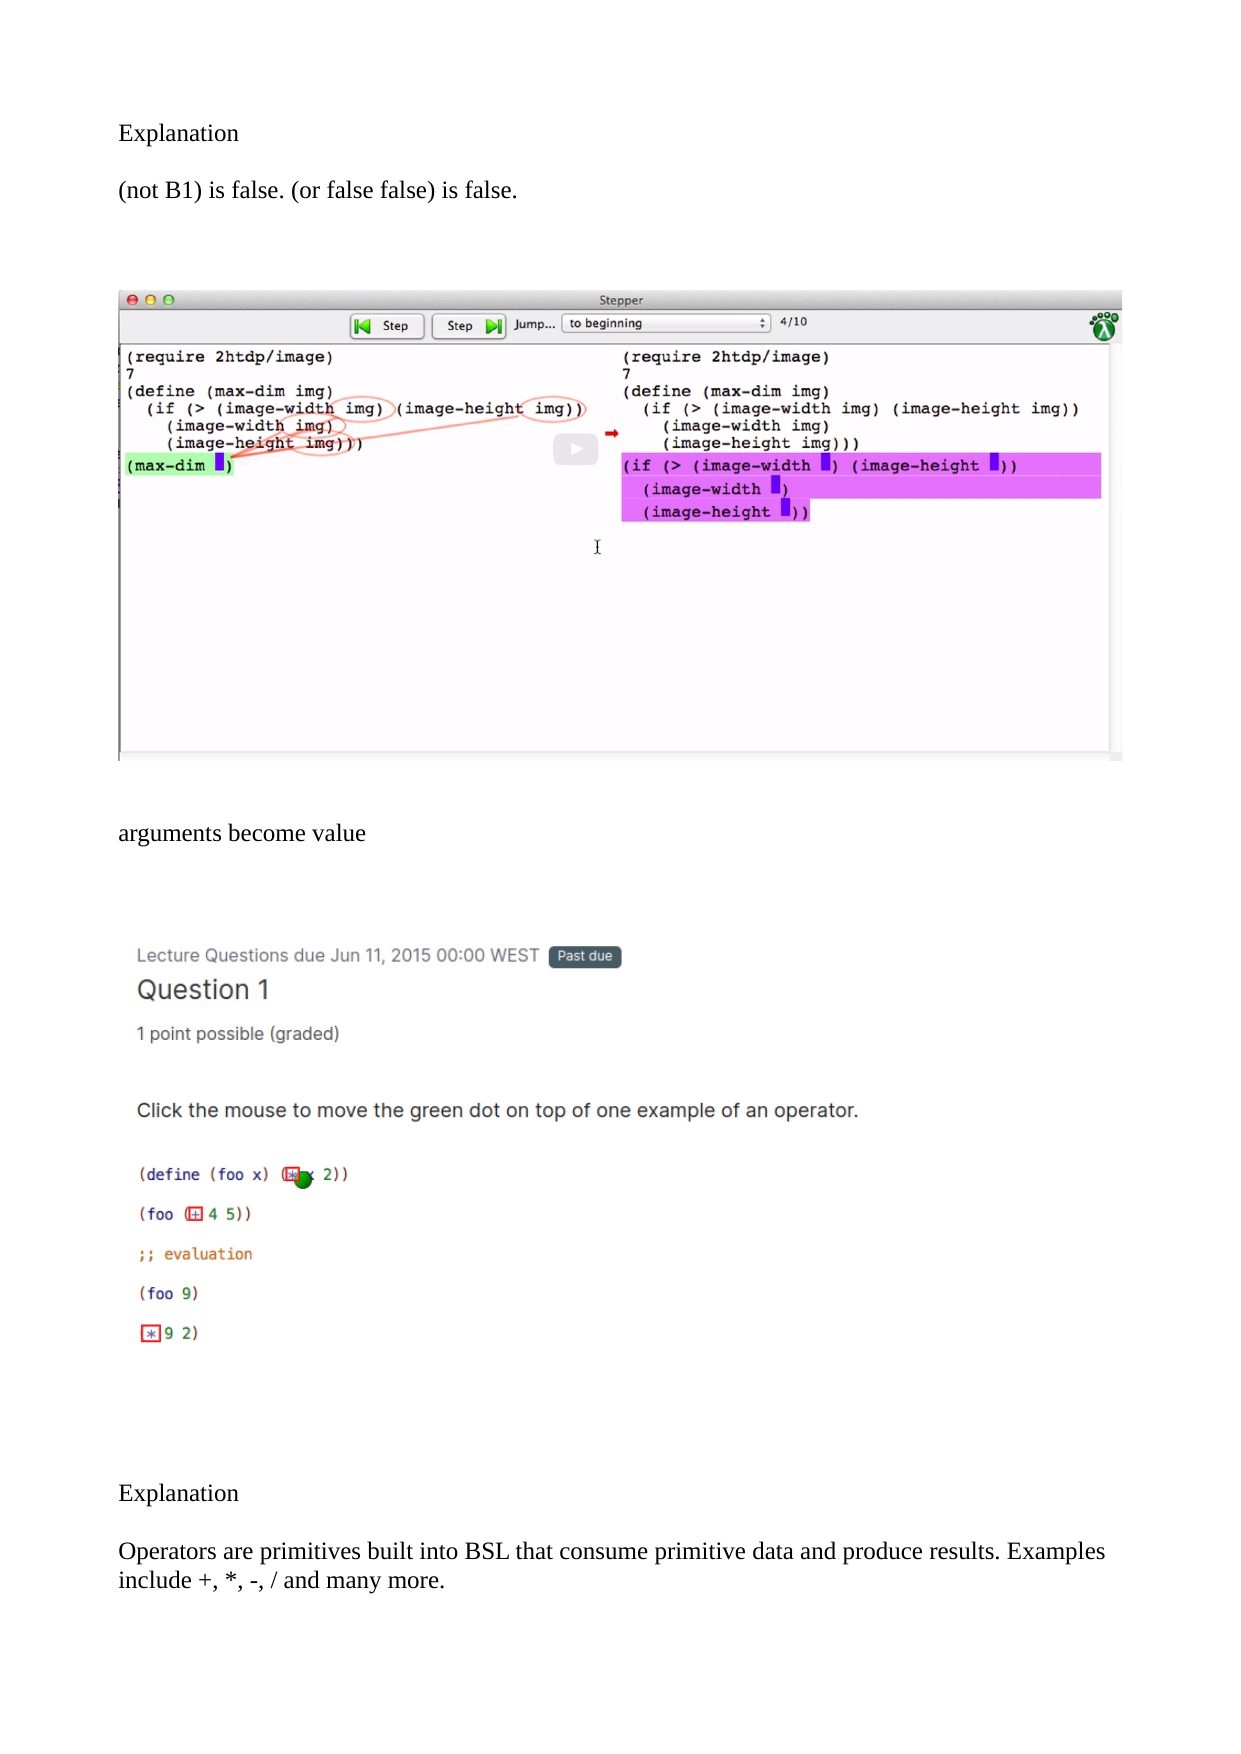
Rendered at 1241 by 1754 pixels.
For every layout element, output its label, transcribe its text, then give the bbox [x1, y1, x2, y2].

text Explanation [118, 118, 1122, 147]
text Operators are primitives built into BSL that consume primitive data and produce results. Examples include +, *, -, / and many more. [118, 1536, 1122, 1593]
picture [118, 933, 1123, 1393]
picture [118, 290, 1123, 761]
text (not B1) is false. (or false false) is false. [118, 176, 1122, 204]
text arguments become value [118, 818, 1122, 847]
text Explanation [118, 1478, 1122, 1507]
